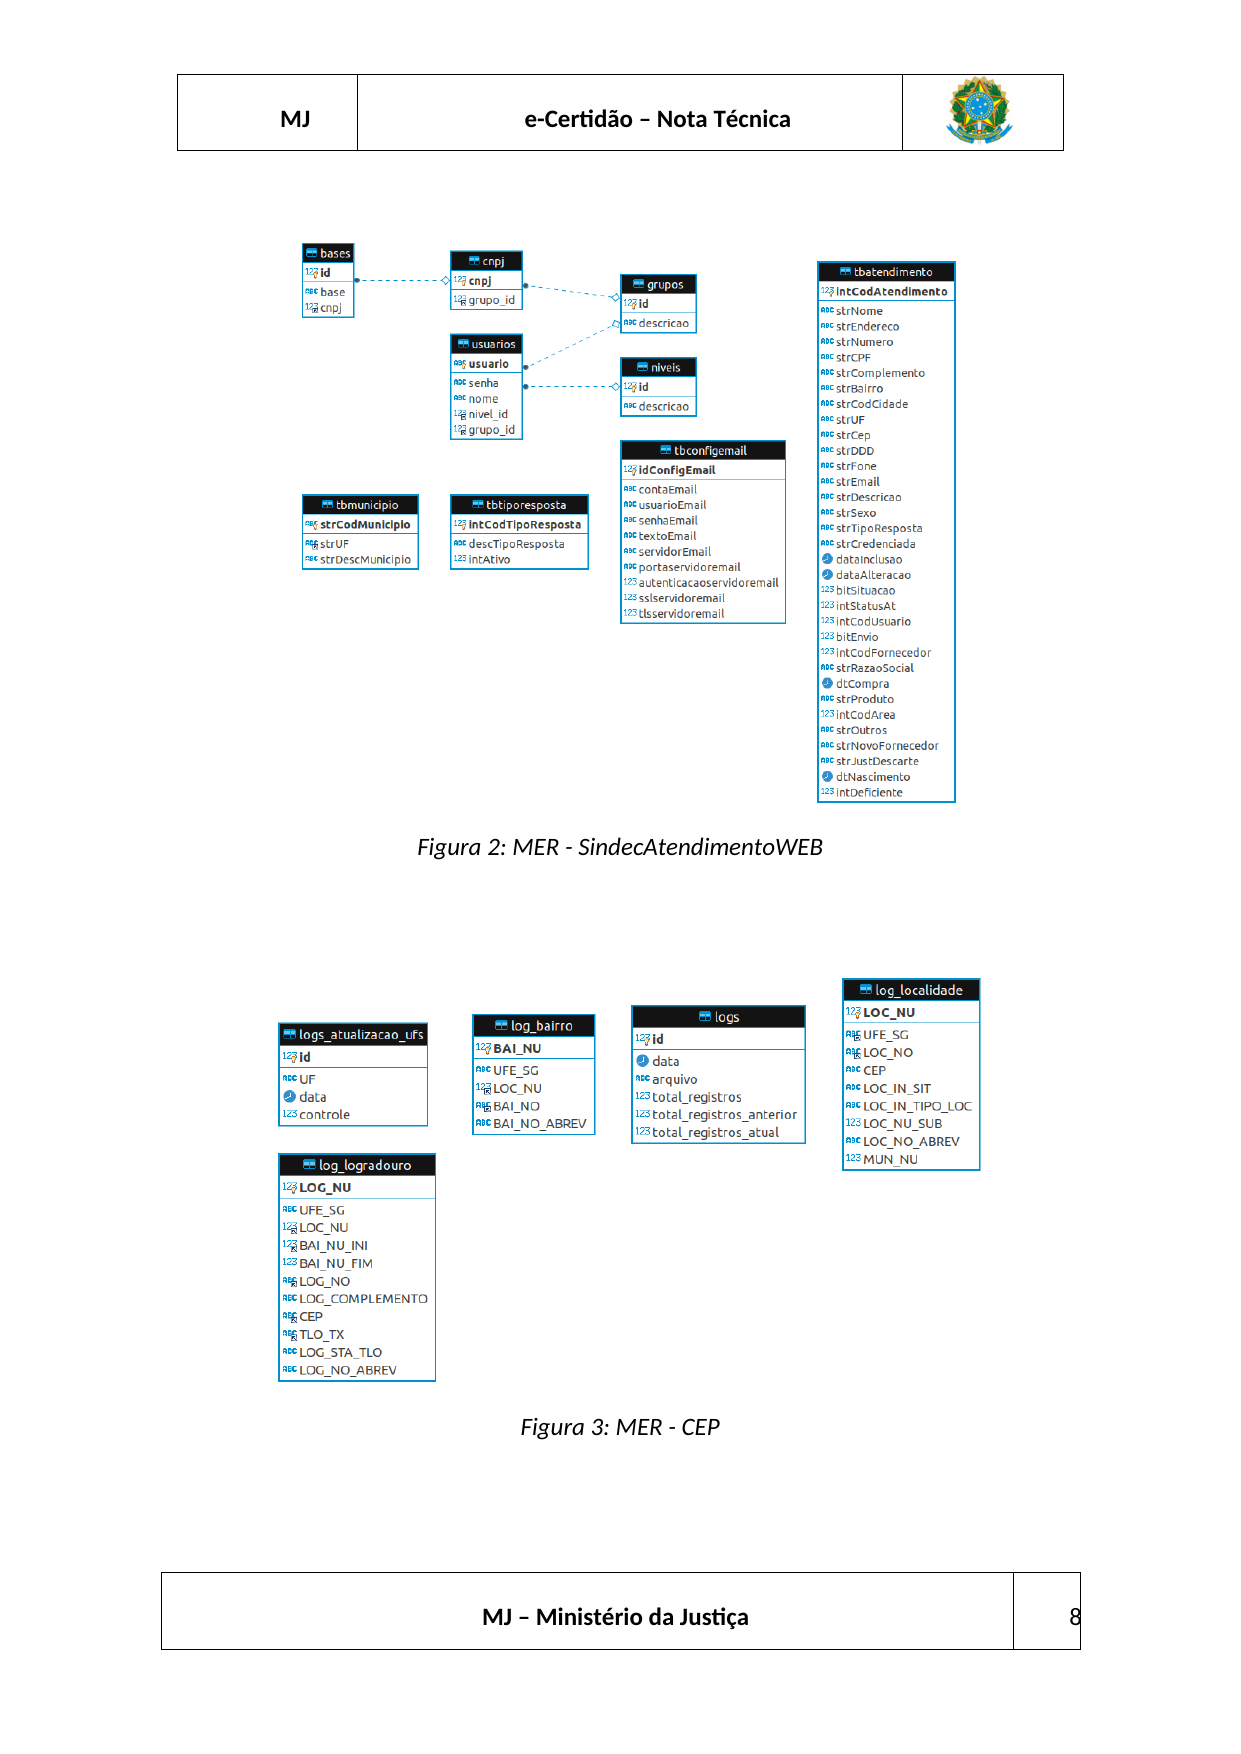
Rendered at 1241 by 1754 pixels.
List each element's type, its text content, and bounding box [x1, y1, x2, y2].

picture [944, 75, 1020, 149]
text Figura 3: MER - CEP [252, 1390, 988, 1442]
text Figura 2: MER - SindecAtendimentoWEB [278, 810, 962, 861]
picture [278, 219, 963, 810]
picture [251, 951, 989, 1390]
